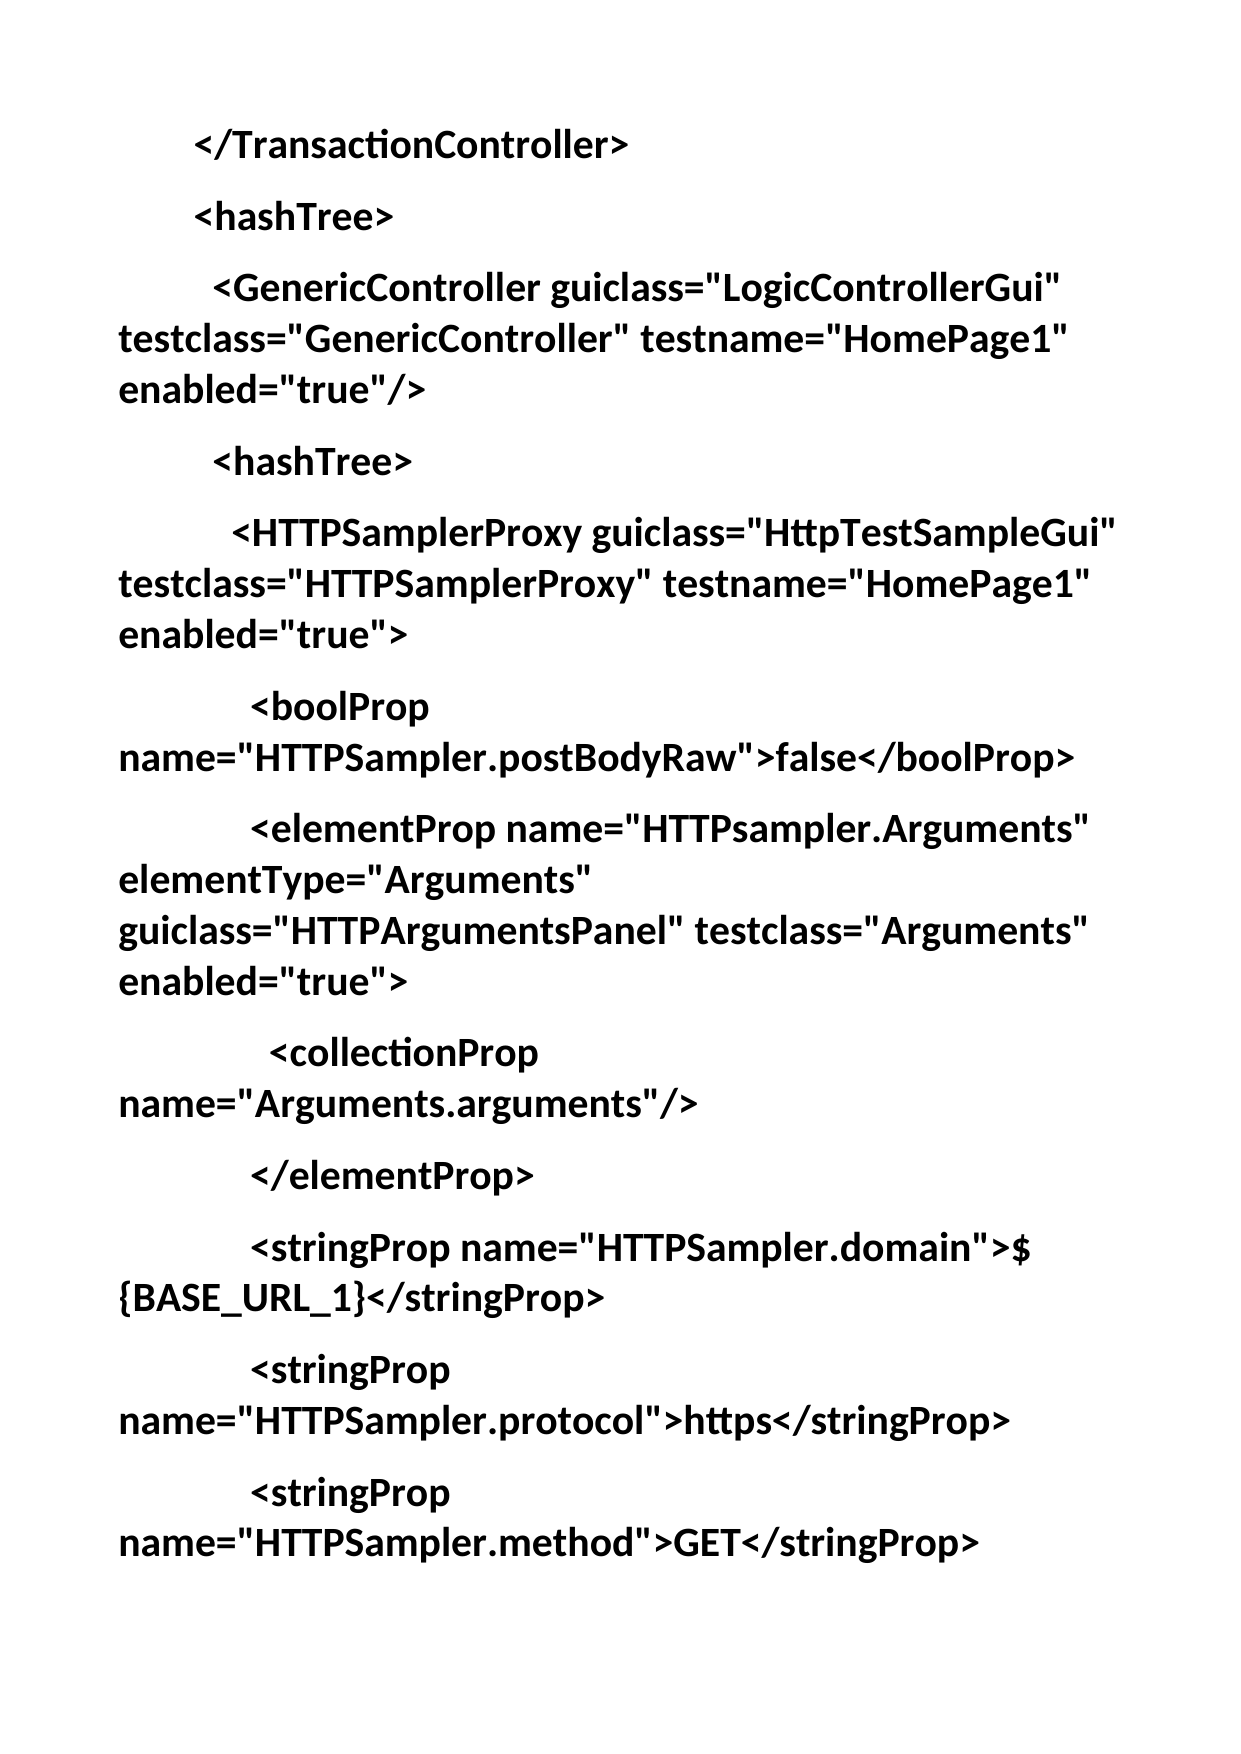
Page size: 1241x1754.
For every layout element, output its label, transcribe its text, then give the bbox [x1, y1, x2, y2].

text <hashTree> [118, 435, 1122, 486]
text <HTTPSamplerProxy guiclass="HttpTestSampleGui" testclass="HTTPSamplerProxy" testname="HomePage1" enabled="true"> [118, 506, 1122, 659]
text </elementProp> [118, 1149, 1122, 1200]
text <hashTree> [118, 190, 1122, 241]
text <stringProp name="HTTPSampler.method">GET</stringProp> [118, 1466, 1122, 1567]
text <stringProp name="HTTPSampler.protocol">https</stringProp> [118, 1343, 1122, 1445]
text <GenericController guiclass="LogicControllerGui" testclass="GenericController" testname="HomePage1" enabled="true"/> [118, 261, 1122, 414]
text </TransactionController> [118, 118, 1122, 169]
text <stringProp name="HTTPSampler.domain">${BASE_URL_1}</stringProp> [118, 1221, 1122, 1322]
text <elementProp name="HTTPsampler.Arguments" elementType="Arguments" guiclass="HTTPArgumentsPanel" testclass="Arguments" enabled="true"> [118, 802, 1122, 1006]
text <boolProp name="HTTPSampler.postBodyRaw">false</boolProp> [118, 680, 1122, 781]
text <collectionProp name="Arguments.arguments"/> [118, 1026, 1122, 1128]
